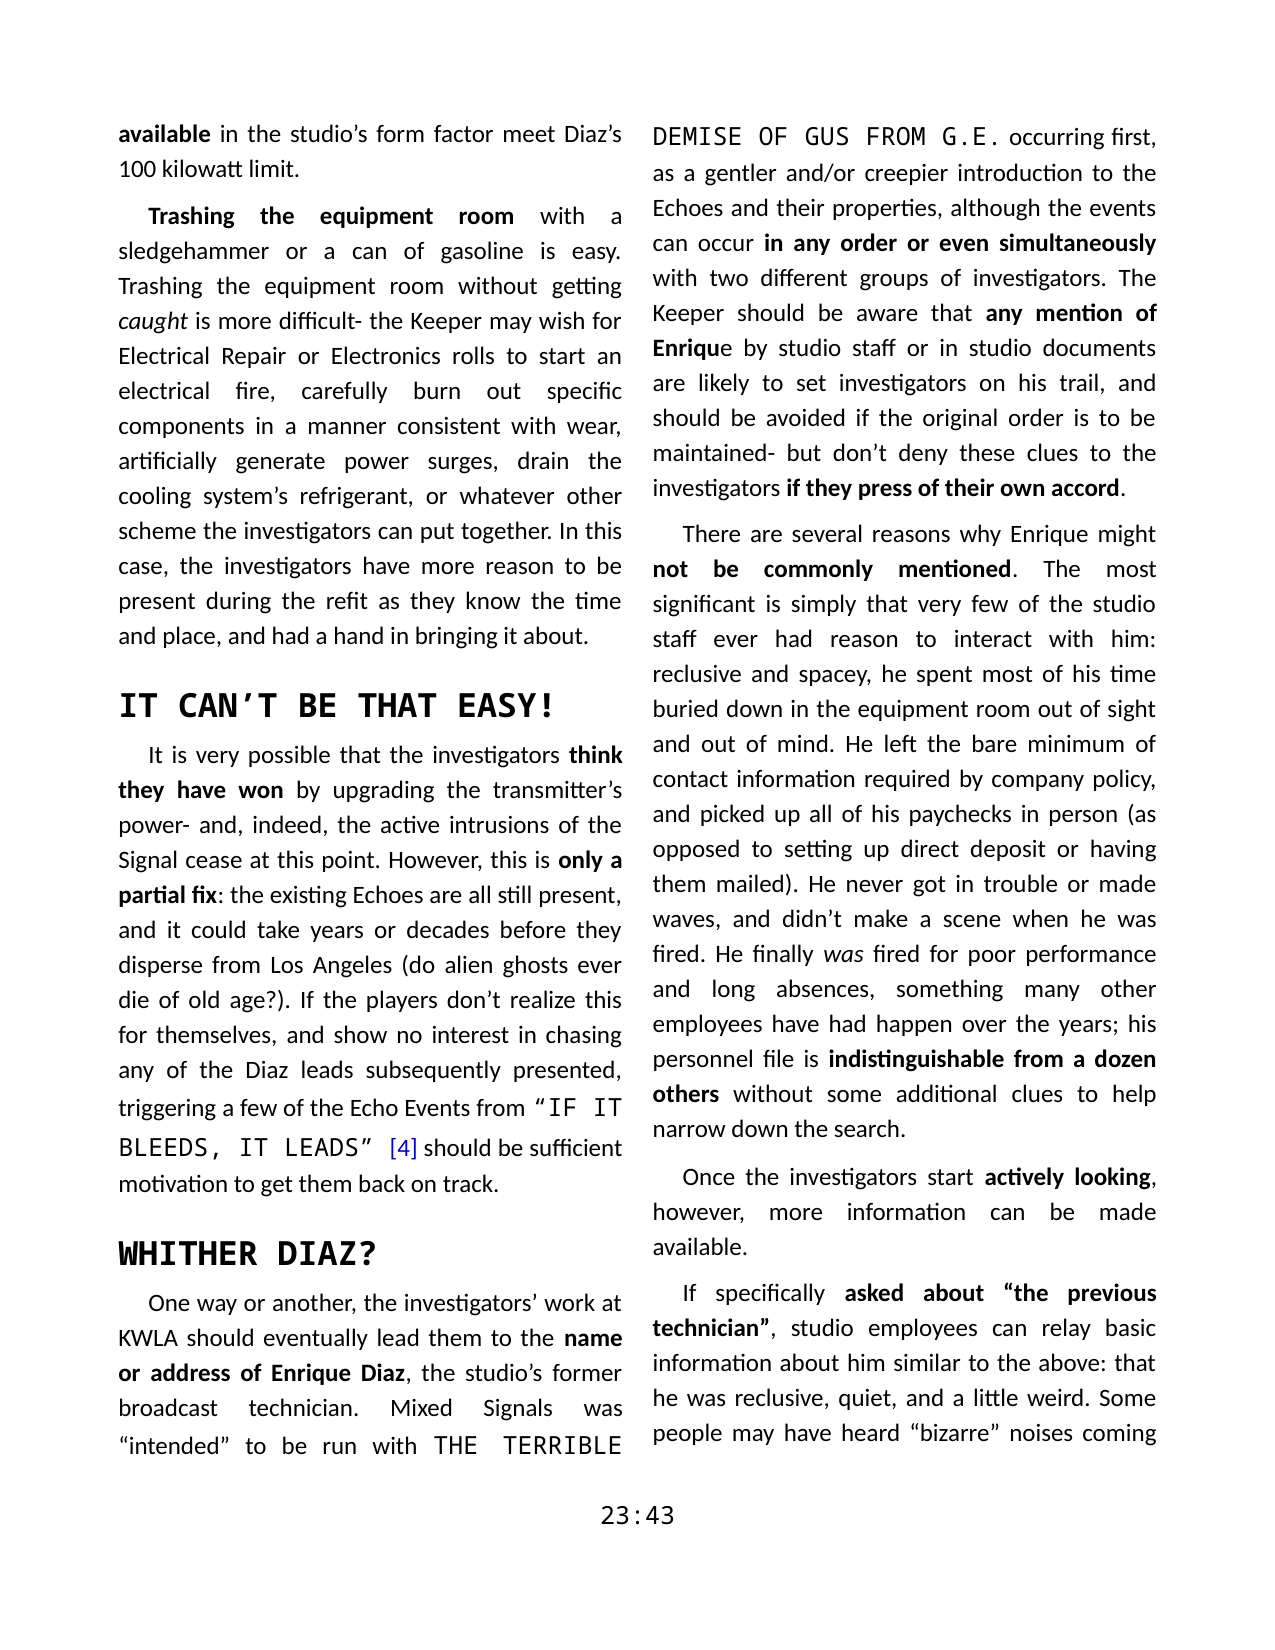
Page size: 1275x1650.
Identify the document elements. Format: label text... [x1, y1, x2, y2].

text It is very possible that the investigators think they have won by upgrading the transmitter’s power- and, indeed, the active intrusions of the Signal cease at this point. However, this is only a partial fix: the existing Echoes are all still present, and it could take years or decades before they disperse from Los Angeles (do alien ghosts ever die of old age?). If the players don’t realize this for themselves, and show no interest in chasing any of the Diaz leads subsequently presented, triggering a few of the Echo Events from “IF IT BLEEDS, IT LEADS” [4] should be sufficient motivation to get them back on track. [118, 739, 622, 1198]
text There are several reasons why Enrique might not be commonly mentioned. The most significant is simply that very few of the studio staff ever had reason to interact with him: reclusive and spacey, he spent most of his time buried down in the equipment room out of sight and out of mind. He left the bare minimum of contact information required by company policy, and picked up all of his paychecks in person (as opposed to setting up direct deposit or having them mailed). He never got in trouble or made waves, and didn’t make a scene when he was fired. He finally was fired for poor performance and long absences, something many other employees have had happen over the years; his personnel file is indistinguishable from a dozen others without some additional clues to help narrow down the search. [652, 519, 1157, 1144]
text One way or another, the investigators’ work at KWLA should eventually lead them to the name or address of Enrique Diaz, the studio’s former broadcast technician. Mixed Signals was “intended” to be run with THE TERRIBLE [118, 1287, 622, 1462]
subtitle IT CAN’T BE THAT EASY! [118, 682, 622, 727]
text Once the investigators start actively looking, however, more information can be made available. [652, 1161, 1157, 1261]
text Trashing the equipment room with a sledgehammer or a can of gasoline is easy. Trashing the equipment room without getting caught is more difficult- the Keeper may wish for Electrical Repair or Electronics rolls to start an electrical fire, carefully burn out specific components in a manner consistent with wear, artificially generate power surges, drain the cooling system’s refrigerant, or whatever other scheme the investigators can put together. In this case, the investigators have more reason to be present during the refit as they know the time and place, and had a hand in bringing it about. [118, 200, 622, 651]
text available in the studio’s form factor meet Diaz’s 100 kilowatt limit. [118, 118, 622, 184]
text If specifically asked about “the previous technician”, studio employees can relay basic information about him similar to the above: that he was reclusive, quiet, and a little weird. Some people may have heard “bizarre” noises coming [652, 1278, 1157, 1448]
text DEMISE OF GUS FROM G.E. occurring first, as a gentler and/or creepier introduction to the Echoes and their properties, although the events can occur in any order or even simultaneously with two different groups of investigators. The Keeper should be aware that any mention of Enrique by studio staff or in studio documents are likely to set investigators on his trail, and should be avoided if the original order is to be maintained- but don’t deny these clues to the investigators if they press of their own accord. [652, 118, 1157, 502]
subtitle WHITHER DIAZ? [118, 1230, 622, 1275]
